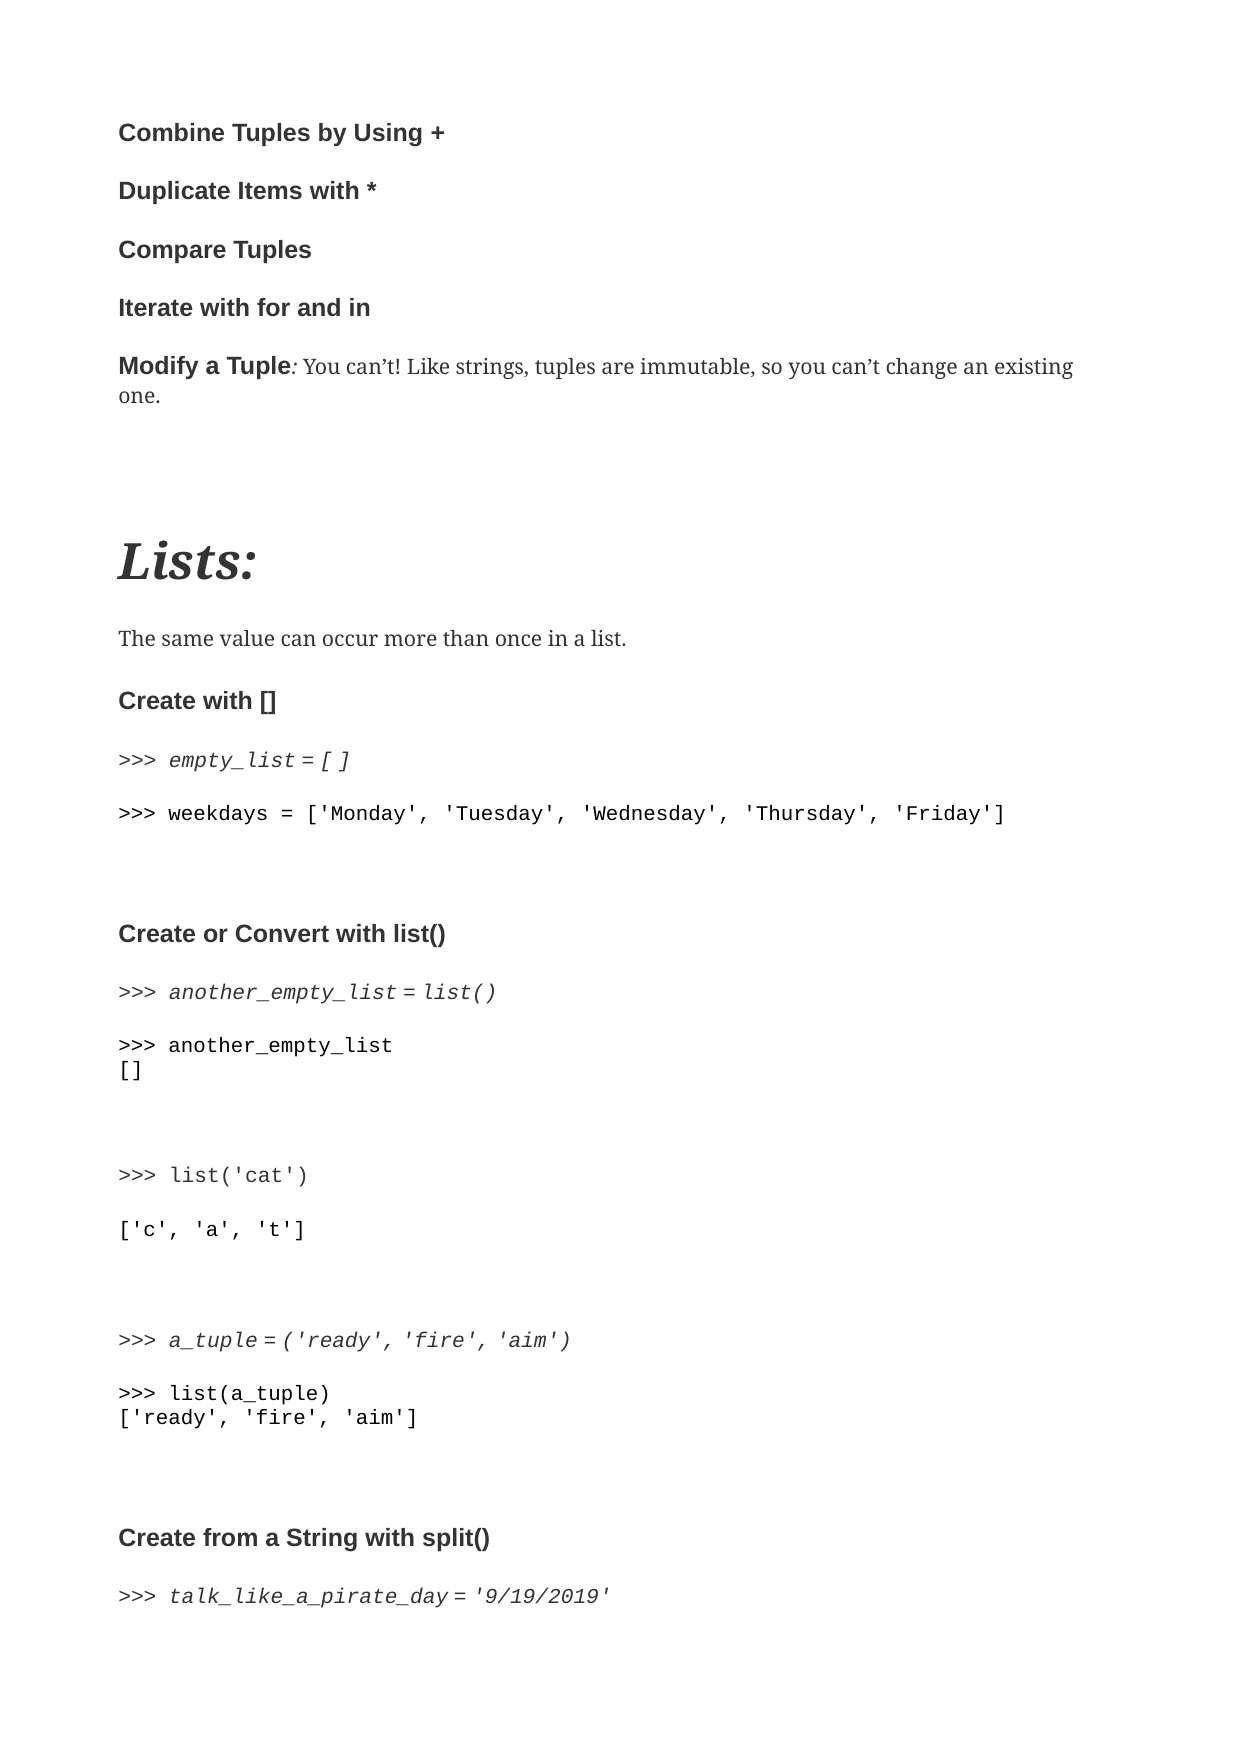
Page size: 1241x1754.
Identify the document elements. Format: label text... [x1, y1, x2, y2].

text ['ready', 'fire', 'aim'] [118, 1407, 1122, 1431]
subtitle Duplicate Items with * [118, 176, 1122, 205]
text >>> a_tuple = ('ready', 'fire', 'aim') [118, 1325, 1122, 1354]
subtitle Compare Tuples [118, 234, 1122, 263]
text >>> empty_list = [ ] [118, 744, 1122, 773]
text >>> weekdays = ['Monday', 'Tuesday', 'Wednesday', 'Thursday', 'Friday'] [118, 803, 1122, 827]
subtitle Iterate with for and in [118, 293, 1122, 322]
subtitle Create or Convert with list() [118, 918, 1122, 947]
text ['c', 'a', 't'] [118, 1218, 1122, 1242]
subtitle Combine Tuples by Using + [118, 118, 1122, 147]
subtitle Modify a Tuple: You can’t! Like strings, tuples are immutable, so you can’t change an existing one. [118, 351, 1122, 409]
text >>> another_empty_list = list() [118, 977, 1122, 1006]
text The same value can occur more than once in a list. [118, 624, 1122, 652]
subtitle Create with [] [118, 686, 1122, 715]
text [] [118, 1059, 1122, 1082]
subtitle Lists: [118, 526, 1122, 594]
text >>> list(a_tuple) [118, 1383, 1122, 1407]
subtitle Create from a String with split() [118, 1522, 1122, 1551]
text >>> another_empty_list [118, 1035, 1122, 1059]
text >>> talk_like_a_pirate_day = '9/19/2019' [118, 1581, 1122, 1610]
text >>> list('cat') [118, 1165, 1122, 1189]
